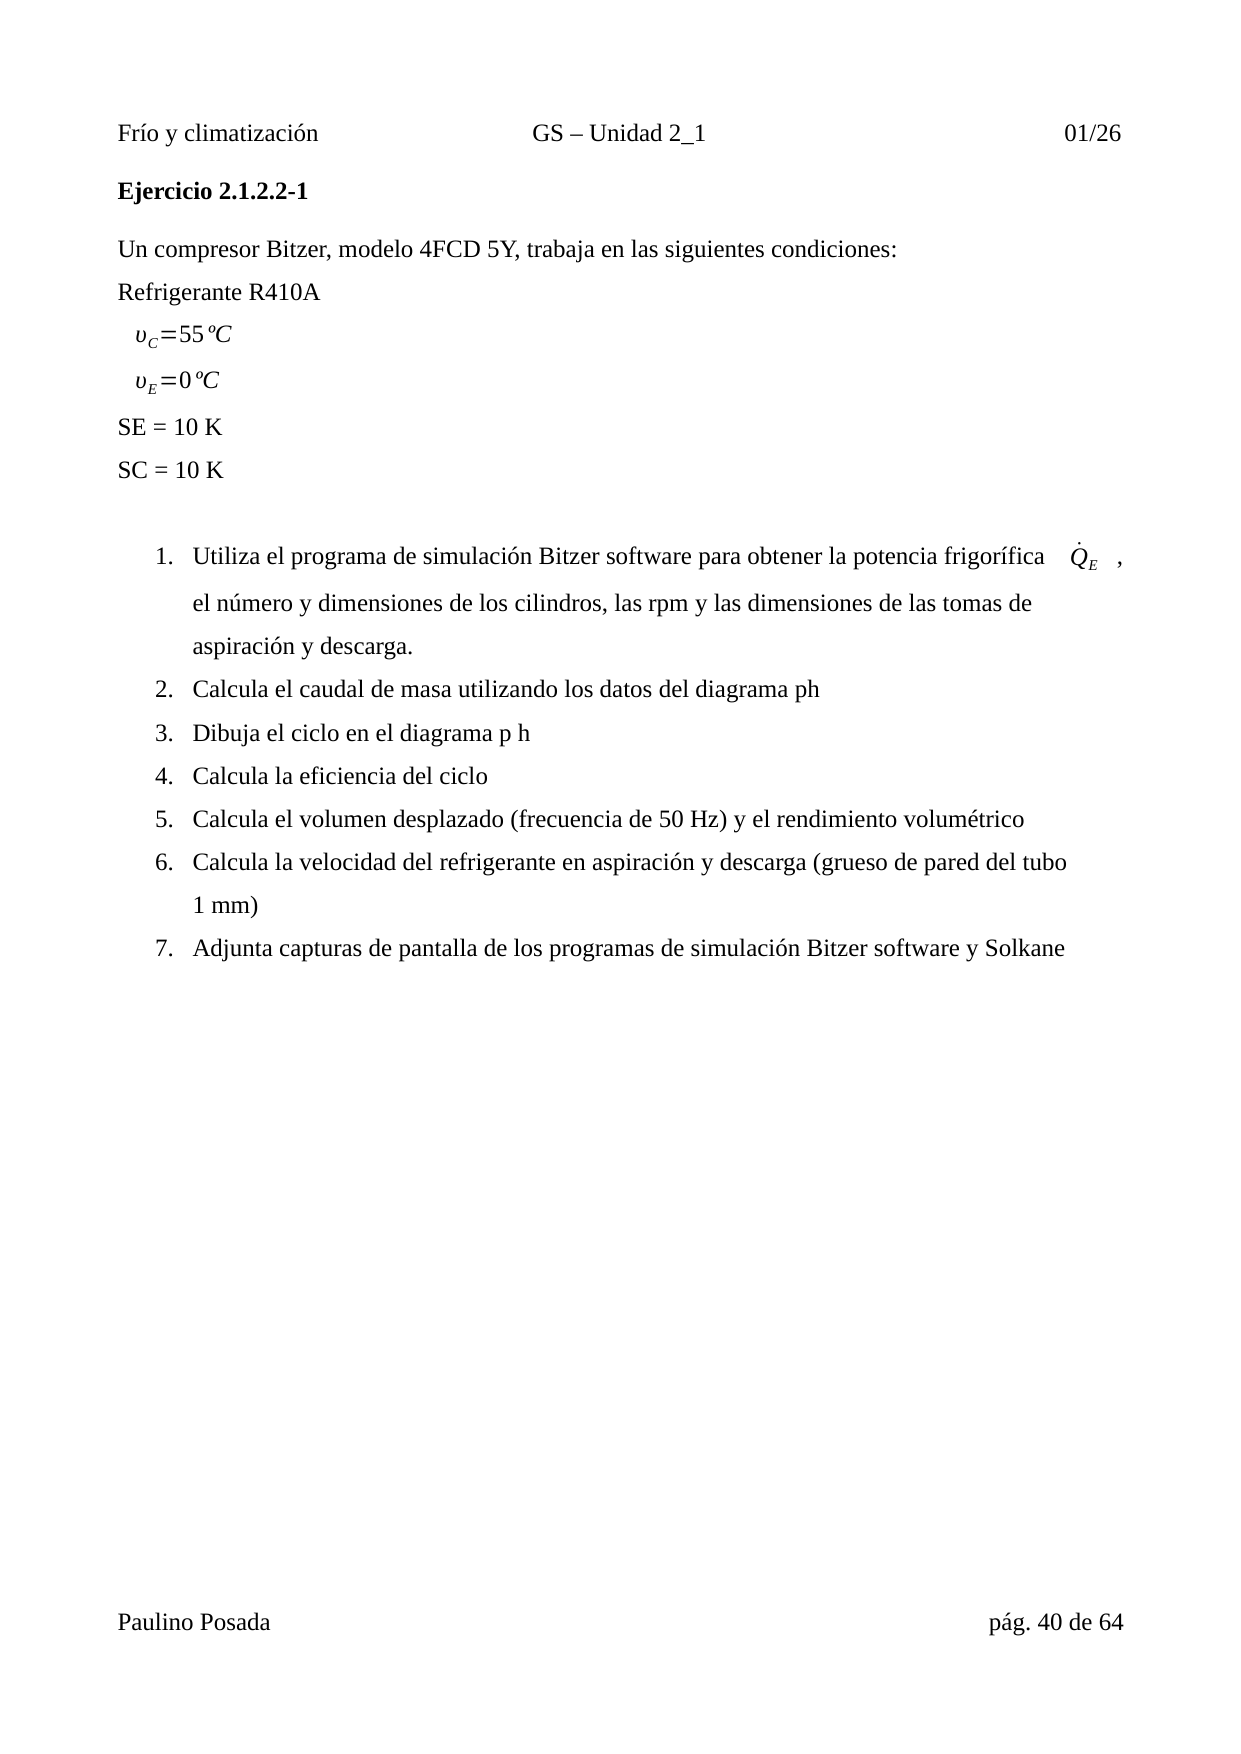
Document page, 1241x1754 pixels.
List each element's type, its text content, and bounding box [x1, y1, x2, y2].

list 1 mm) [155, 890, 1123, 919]
text Refrigerante R410A [117, 277, 1123, 306]
text SC = 10 K [117, 455, 1123, 484]
list Calcula el volumen desplazado (frecuencia de 50 Hz) y el rendimiento volumétrico [155, 804, 1123, 833]
list Utiliza el programa de simulación Bitzer software para obtener la potencia frigorífica , el número y dimensiones de los cilindros, las rpm y las dimensiones de las tomas de aspiración y descarga. [155, 541, 1123, 660]
text Un compresor Bitzer, modelo 4FCD 5Y, trabaja en las siguientes condiciones: [117, 234, 1123, 263]
text SE = 10 K [117, 412, 1123, 441]
list Calcula la velocidad del refrigerante en aspiración y descarga (grueso de pared del tubo [155, 847, 1123, 876]
list Dibuja el ciclo en el diagrama p h [155, 718, 1123, 746]
list Calcula el caudal de masa utilizando los datos del diagrama ph [155, 674, 1123, 703]
list Calcula la eficiencia del ciclo [155, 761, 1123, 789]
list Adjunta capturas de pantalla de los programas de simulación Bitzer software y Solkane [155, 933, 1123, 962]
text Ejercicio 2.1.2.2-1 [117, 176, 1123, 205]
